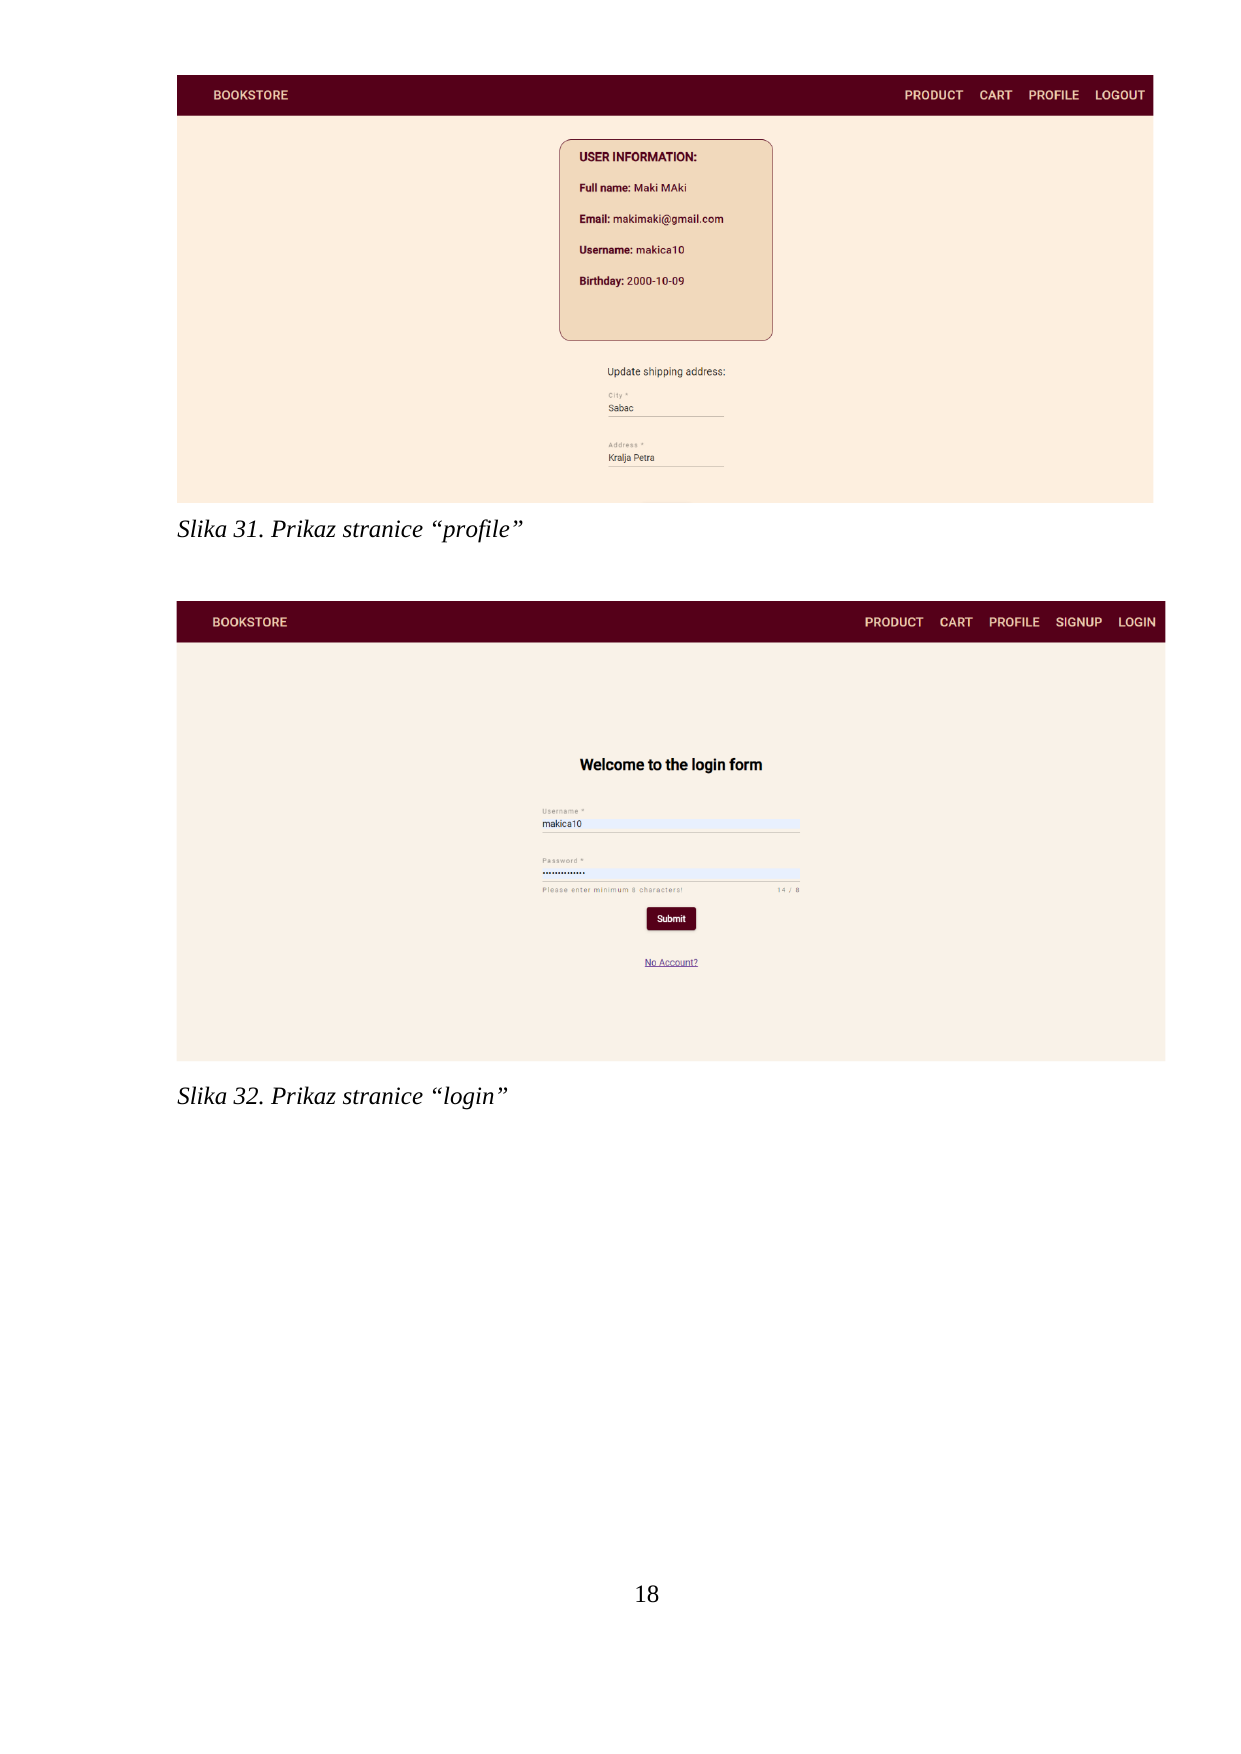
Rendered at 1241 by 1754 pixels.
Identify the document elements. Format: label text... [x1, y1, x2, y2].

text Slika 31. Prikaz stranice “profile” [177, 514, 1123, 543]
text Slika 32. Prikaz stranice “login” [177, 1081, 1123, 1110]
